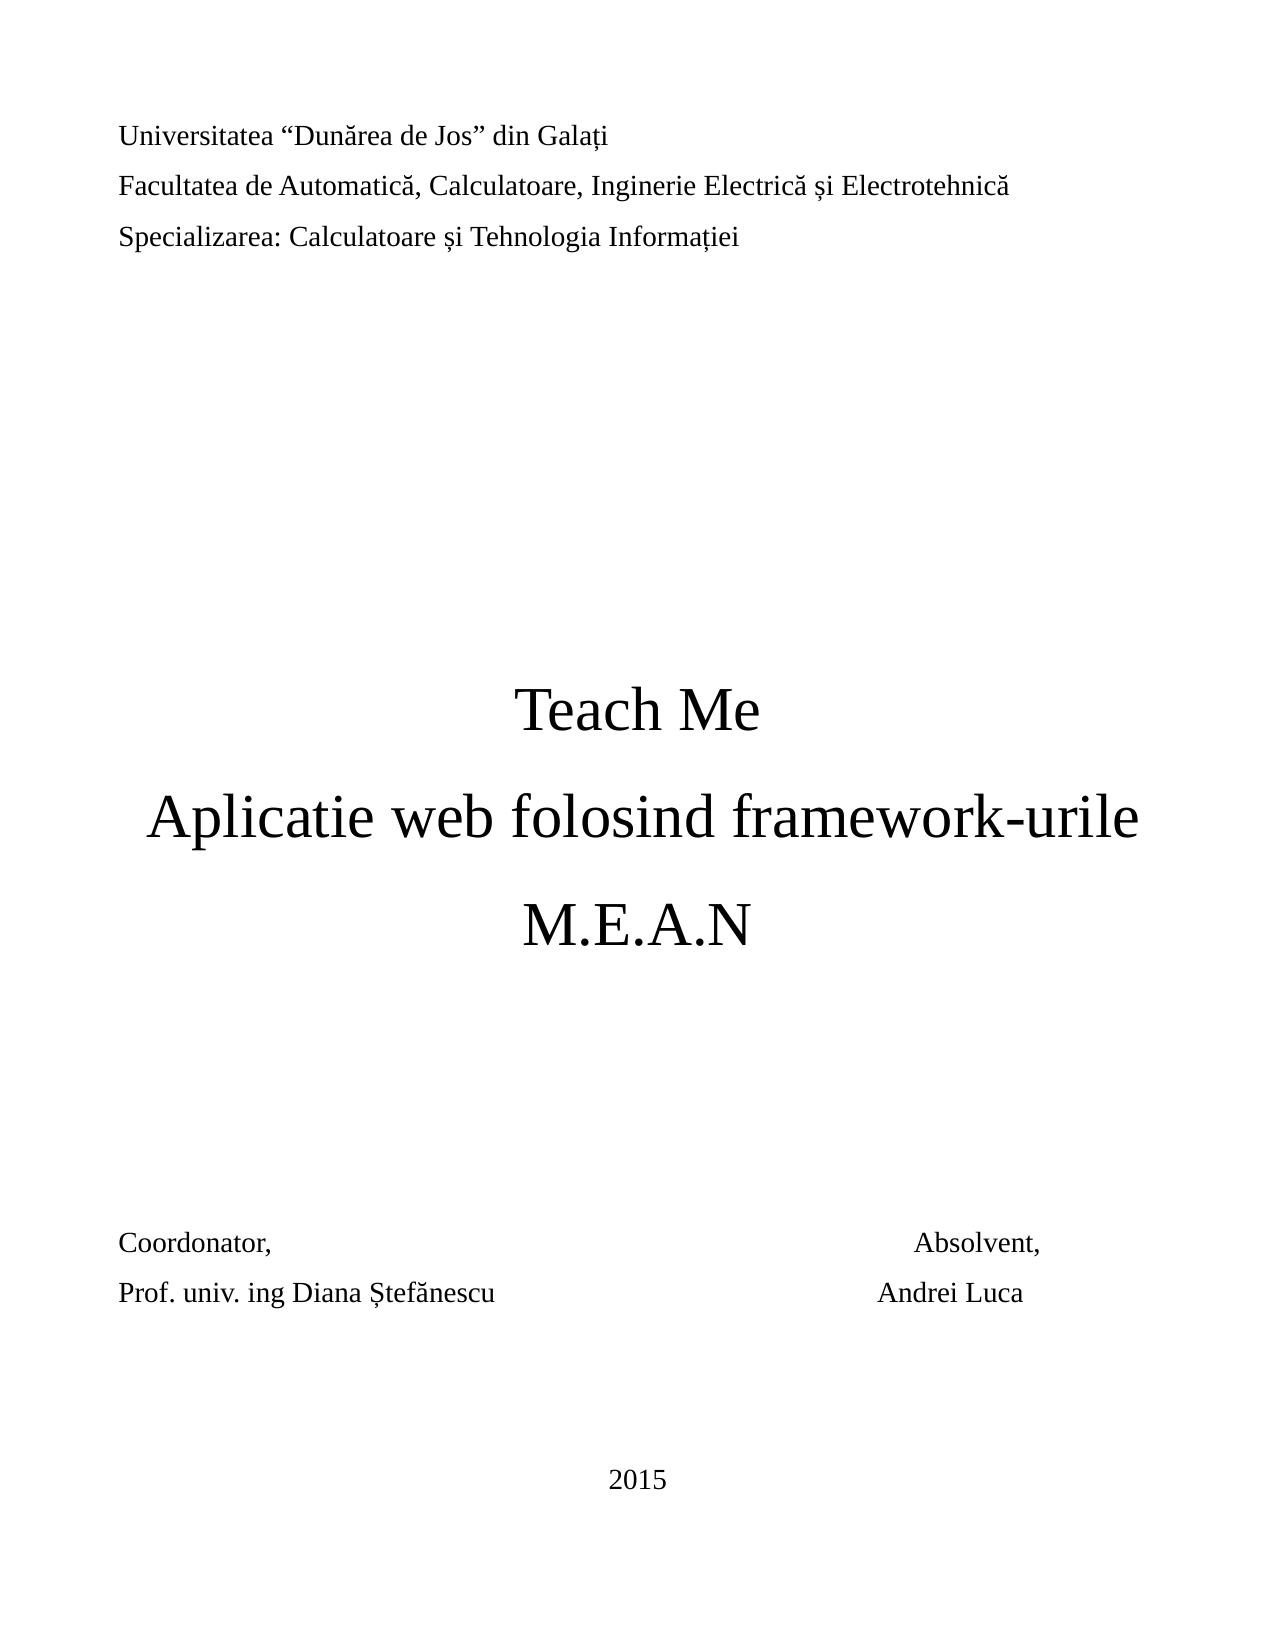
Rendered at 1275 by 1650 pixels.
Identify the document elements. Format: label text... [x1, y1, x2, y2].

text Prof. univ. ing Diana Ștefănescu Andrei Luca [118, 1276, 1157, 1309]
text Coordonator, Absolvent, [118, 1225, 1157, 1259]
text Facultatea de Automatică, Calculatoare, Inginerie Electrică și Electrotehnică [118, 168, 1157, 202]
text 2015 [118, 1462, 1157, 1496]
text Teach Me [118, 672, 1157, 743]
text Universitatea “Dunărea de Jos” din Galați [118, 118, 1157, 152]
text Specializarea: Calculatoare și Tehnologia Informației [118, 219, 1157, 252]
text Aplicatie web folosind framework-urile M.E.A.N [118, 779, 1157, 959]
